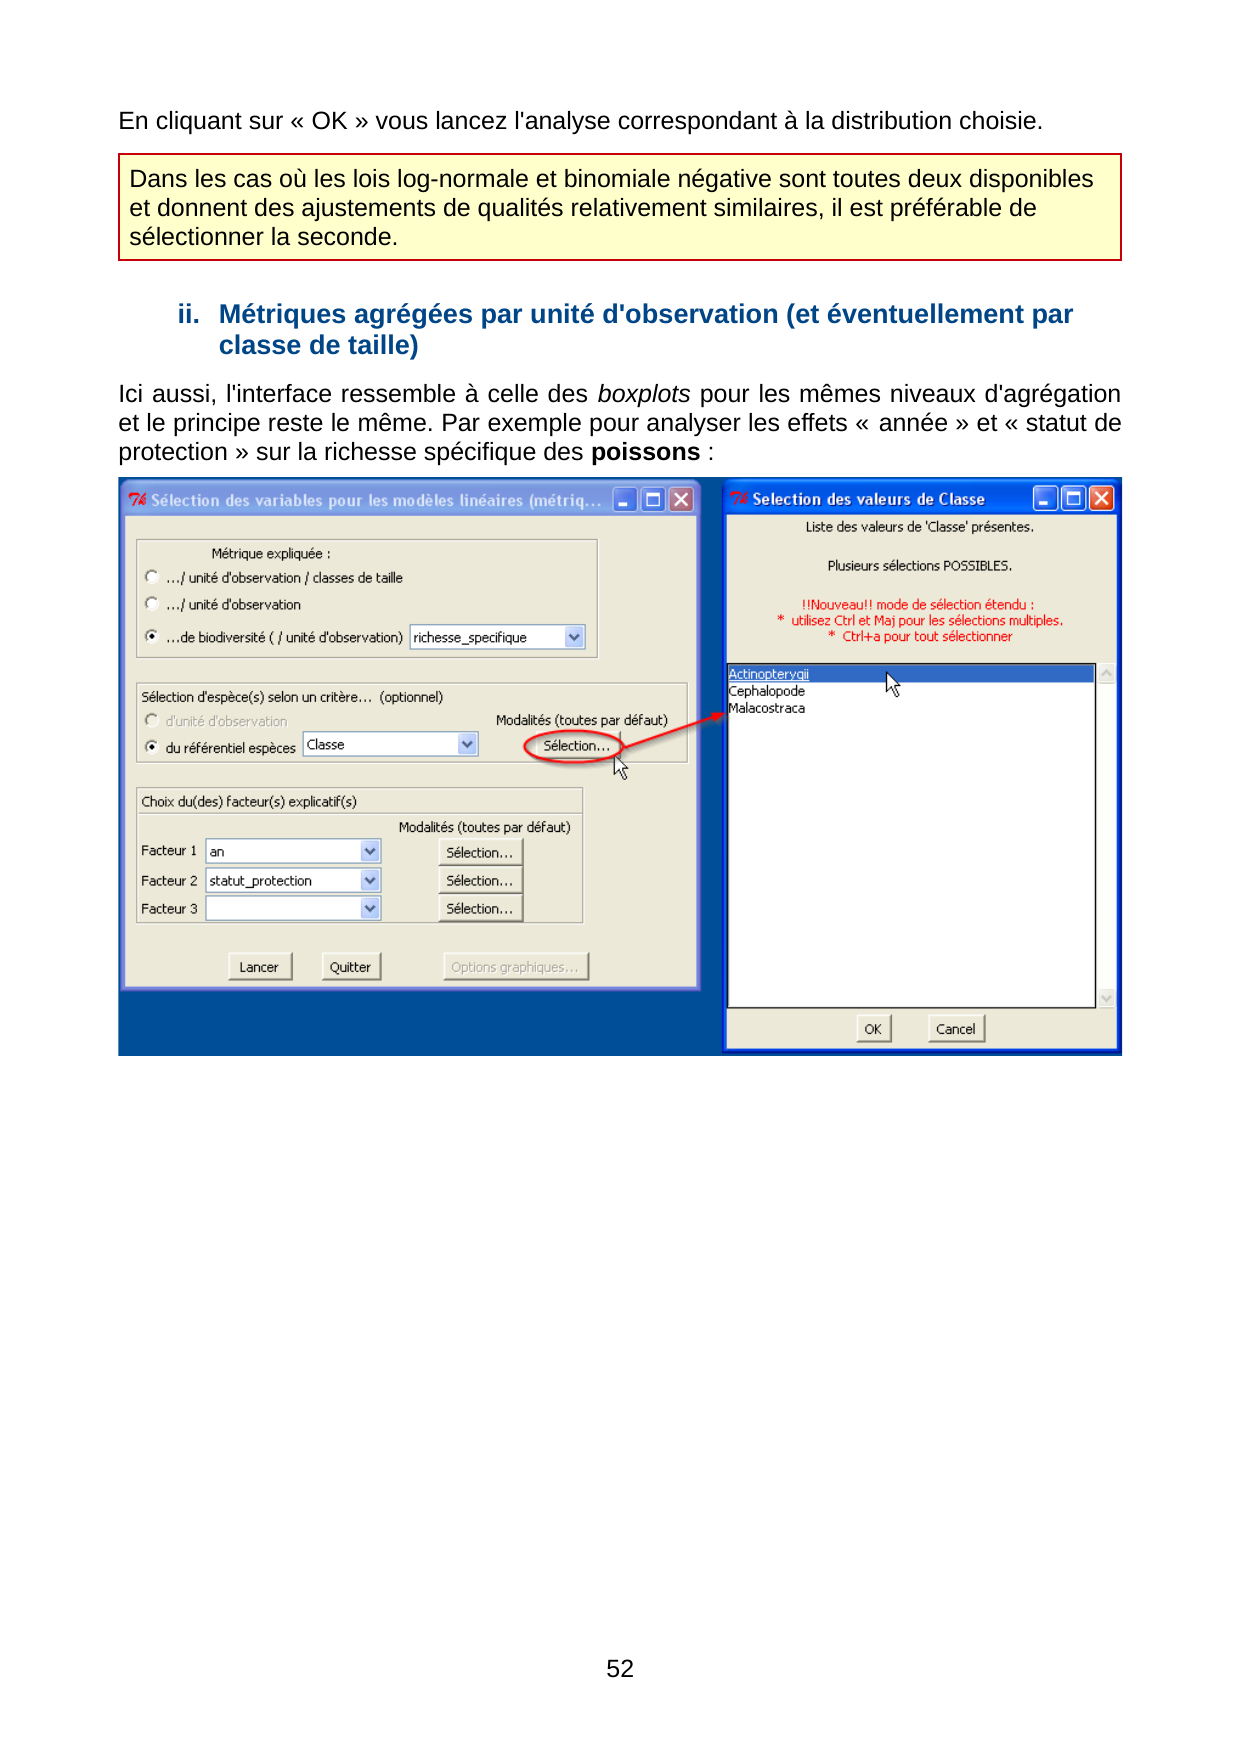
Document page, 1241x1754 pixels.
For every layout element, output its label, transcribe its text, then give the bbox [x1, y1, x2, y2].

picture [118, 477, 1123, 1056]
text Dans les cas où les lois log-normale et binomiale négative sont toutes deux disponibles et donnent des ajustements de qualités relativement similaires, il est préférable de sélectionner la seconde. [120, 155, 1120, 259]
text Ici aussi, l'interface ressemble à celle des boxplots pour les mêmes niveaux d'agrégation et le principe reste le même. Par exemple pour analyser les effets « année » et « statut de protection » sur la richesse spécifique des poissons : [118, 379, 1122, 465]
subtitle Métriques agrégées par unité d'observation (et éventuellement par classe de taille) [177, 298, 1122, 361]
text En cliquant sur « OK » vous lancez l'analyse correspondant à la distribution choisie. [118, 106, 1122, 135]
